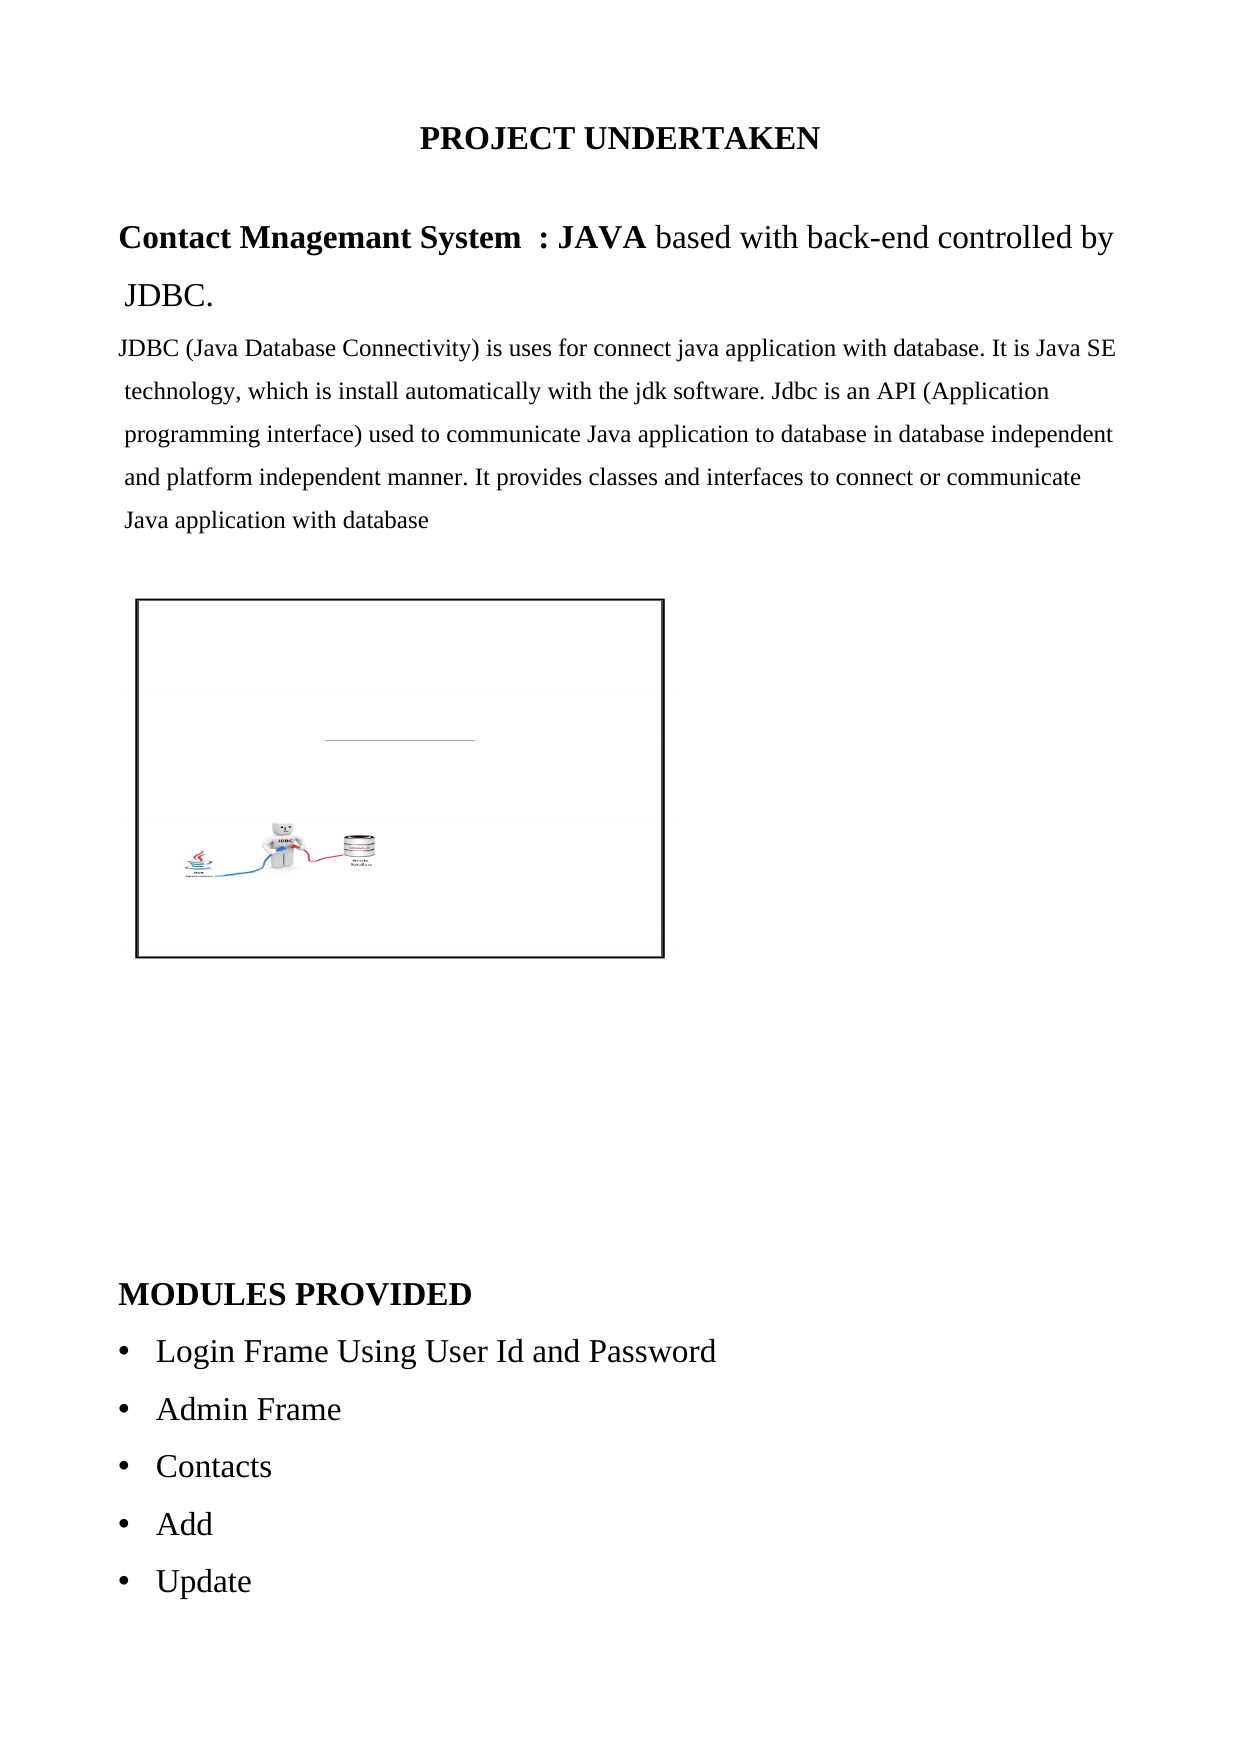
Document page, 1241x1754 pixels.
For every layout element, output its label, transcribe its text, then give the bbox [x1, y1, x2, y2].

list Login Frame Using User Id and Password [81, 1332, 1122, 1370]
text PROJECT UNDERTAKEN [118, 118, 1122, 156]
text Contact Mnagemant System : JAVA based with back-end controlled by JDBC. [118, 218, 1122, 313]
text JDBC (Java Database Connectivity) is uses for connect java application with database. It is Java SE technology, which is install automatically with the jdk software. Jdbc is an API (Application programming interface) used to communicate Java application to database in database independent and platform independent manner. It provides classes and interfaces to connect or communicate Java application with database [118, 333, 1122, 534]
list Contacts [81, 1447, 1122, 1485]
list Update [81, 1562, 1122, 1600]
list Admin Frame [81, 1389, 1122, 1428]
text MODULES PROVIDED [118, 1274, 1122, 1313]
list Add [81, 1504, 1122, 1543]
